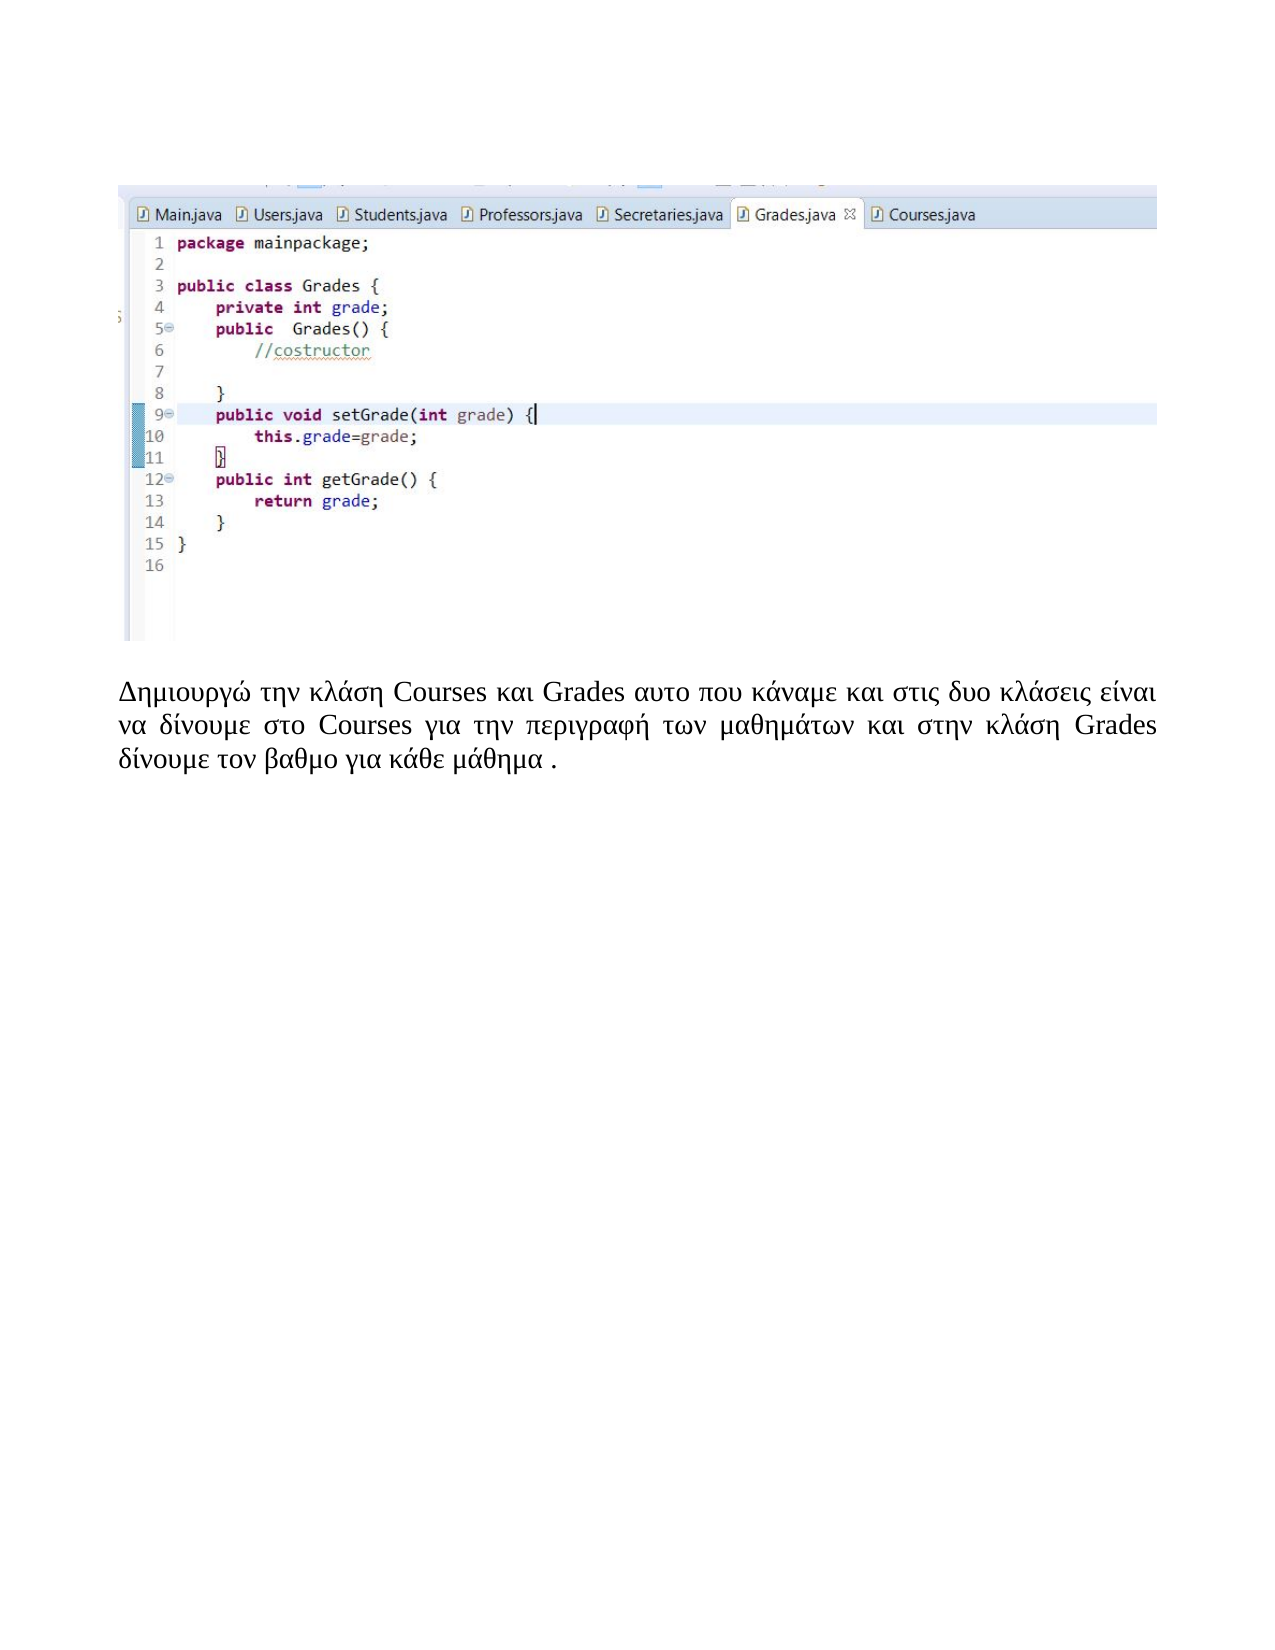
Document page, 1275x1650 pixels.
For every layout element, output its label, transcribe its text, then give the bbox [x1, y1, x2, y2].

text Δημιουργώ την κλάση Courses και Grades αυτο που κάναμε και στις δυο κλάσεις είναι να δίνουμε στο Courses για την περιγραφή των μαθημάτων και στην κλάση Grades δίνουμε τον βαθμο για κάθε μάθημα . [118, 674, 1157, 774]
picture [118, 185, 1157, 641]
